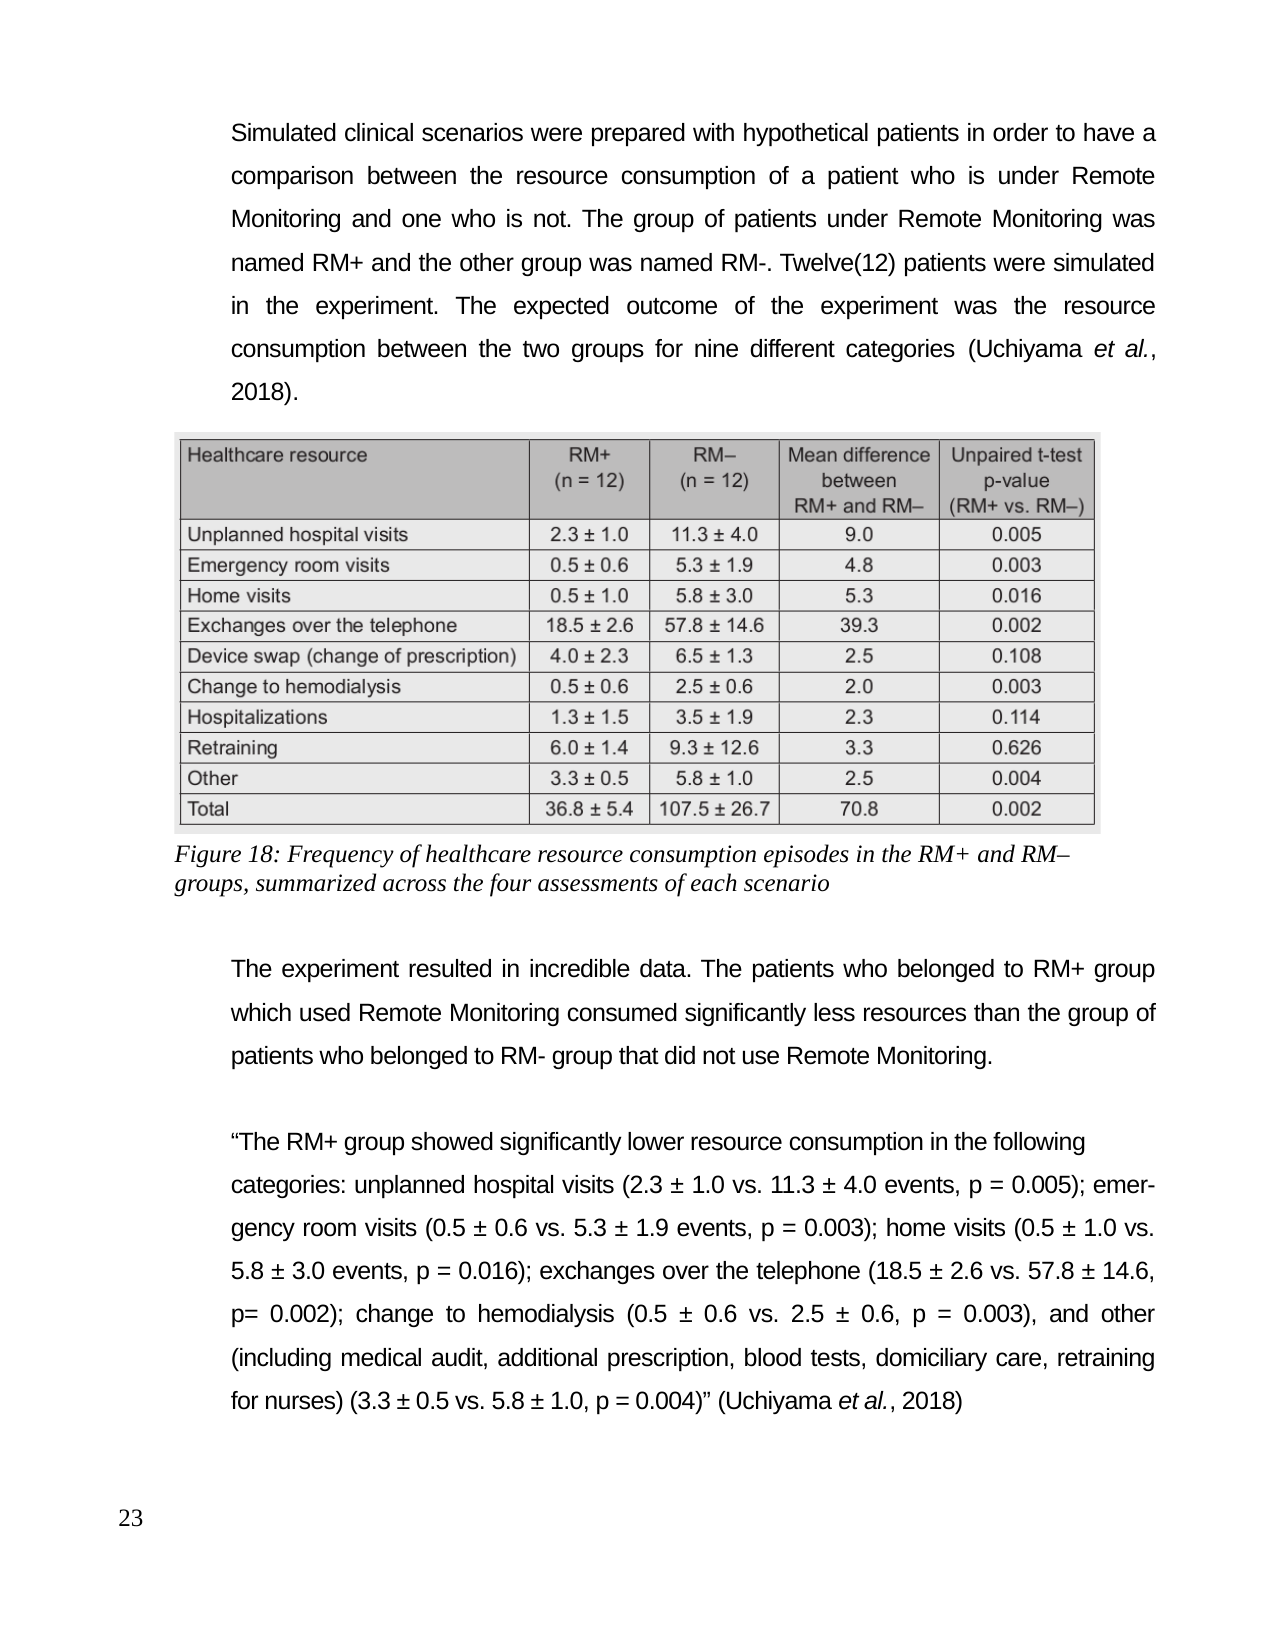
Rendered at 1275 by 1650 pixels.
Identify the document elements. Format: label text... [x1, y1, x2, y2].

text categories: unplanned hospital visits (2.3 ± 1.0 vs. 11.3 ± 4.0 events, p = 0.005); emer-gency room visits (0.5 ± 0.6 vs. 5.3 ± 1.9 events, p = 0.003); home visits (0.5 ± 1.0 vs. 5.8 ± 3.0 events, p = 0.016); exchanges over the telephone (18.5 ± 2.6 vs. 57.8 ± 14.6, p= 0.002); change to hemodialysis (0.5 ± 0.6 vs. 2.5 ± 0.6, p = 0.003), and other (including medical audit, additional prescription, blood tests, domiciliary care, retraining for nurses) (3.3 ± 0.5 vs. 5.8 ± 1.0, p = 0.004)” (Uchiyama et al., 2018)⁠ [231, 1170, 1157, 1414]
text The experiment resulted in incredible data. The patients who belonged to RM+ group which used Remote Monitoring consumed significantly less resources than the group of patients who belonged to RM- group that did not use Remote Monitoring. [231, 954, 1157, 1069]
text Simulated clinical scenarios were prepared with hypothetical patients in order to have a comparison between the resource consumption of a patient who is under Remote Monitoring and one who is not. The group of patients under Remote Monitoring was named RM+ and the other group was named RM-. Twelve(12) patients were simulated in the experiment. The expected outcome of the experiment was the resource consumption between the two groups for nine different categories (Uchiyama et al., 2018)⁠. [231, 118, 1157, 406]
picture [174, 432, 1101, 834]
text “The RM+ group showed significantly lower resource consumption in the following [231, 1127, 1157, 1156]
text Figure 18: Frequency of healthcare resource consumption episodes in the RM+ and RM– groups, summarized across the four assessments of each scenario [174, 834, 1101, 897]
